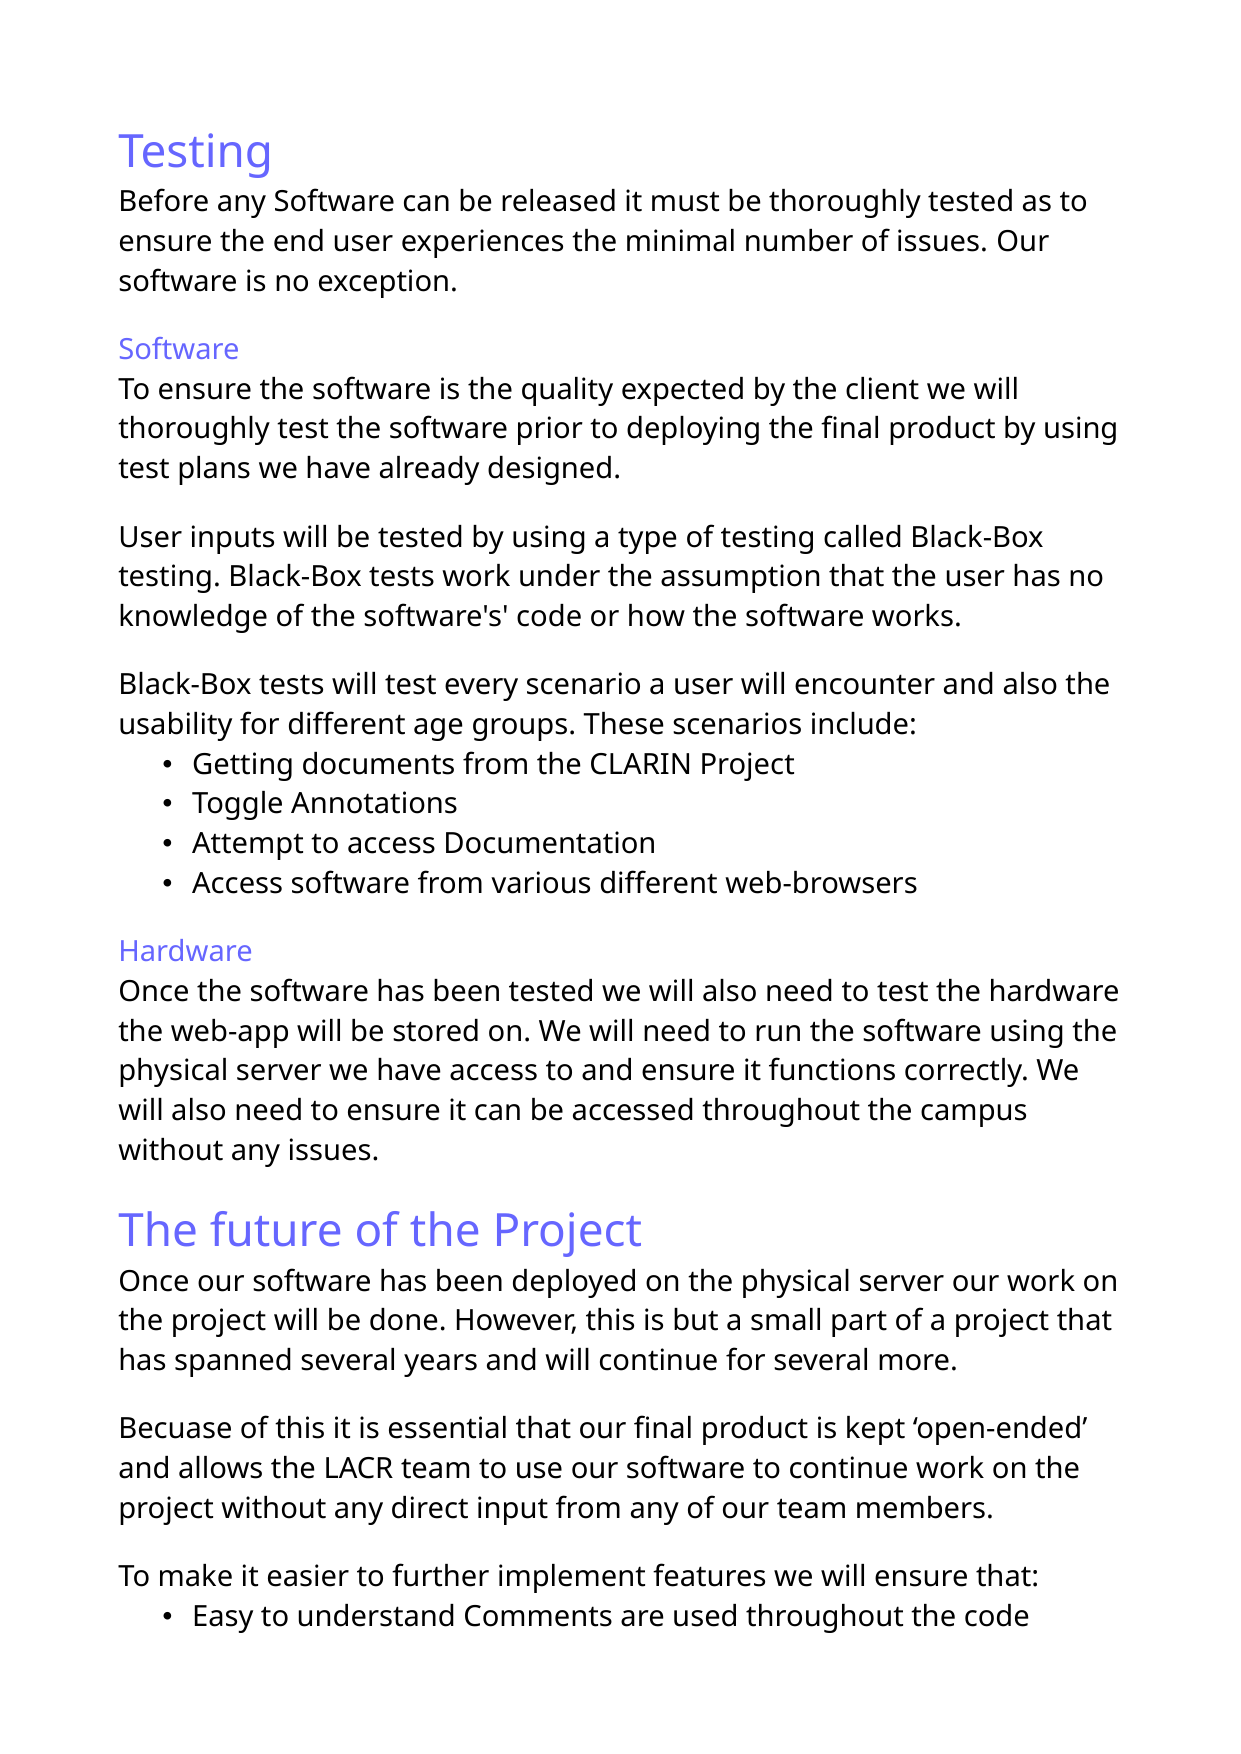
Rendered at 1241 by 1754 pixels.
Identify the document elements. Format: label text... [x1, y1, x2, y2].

text Black-Box tests will test every scenario a user will encounter and also the usability for different age groups. These scenarios include: [118, 664, 1122, 743]
text Once the software has been tested we will also need to test the hardware the web-app will be stored on. We will need to run the software using the physical server we have access to and ensure it functions correctly. We will also need to ensure it can be accessed throughout the campus without any issues. [118, 970, 1122, 1169]
text Testing [118, 118, 1122, 181]
list Getting documents from the CLARIN Project [162, 743, 1122, 783]
text Becuase of this it is essential that our final product is kept ‘open-ended’ and allows the LACR team to use our software to continue work on the project without any direct input from any of our team members. [118, 1408, 1122, 1527]
text Before any Software can be released it must be thoroughly tested as to ensure the end user experiences the minimal number of issues. Our software is no exception. [118, 181, 1122, 299]
text To ensure the software is the quality expected by the client we will thoroughly test the software prior to deploying the final product by using test plans we have already designed. [118, 368, 1122, 487]
text Software [118, 328, 1122, 368]
text Hardware [118, 931, 1122, 970]
text To make it easier to further implement features we will ensure that: [118, 1555, 1122, 1595]
text The future of the Project [118, 1197, 1122, 1260]
list Easy to understand Comments are used throughout the code [162, 1595, 1122, 1635]
list Access software from various different web-browsers [162, 862, 1122, 902]
text Once our software has been deployed on the physical server our work on the project will be done. However, this is but a small part of a project that has spanned several years and will continue for several more. [118, 1260, 1122, 1379]
list Attempt to access Documentation [162, 822, 1122, 862]
text User inputs will be tested by using a type of testing called Black-Box testing. Black-Box tests work under the assumption that the user has no knowledge of the software's' code or how the software works. [118, 516, 1122, 635]
list Toggle Annotations [162, 783, 1122, 822]
